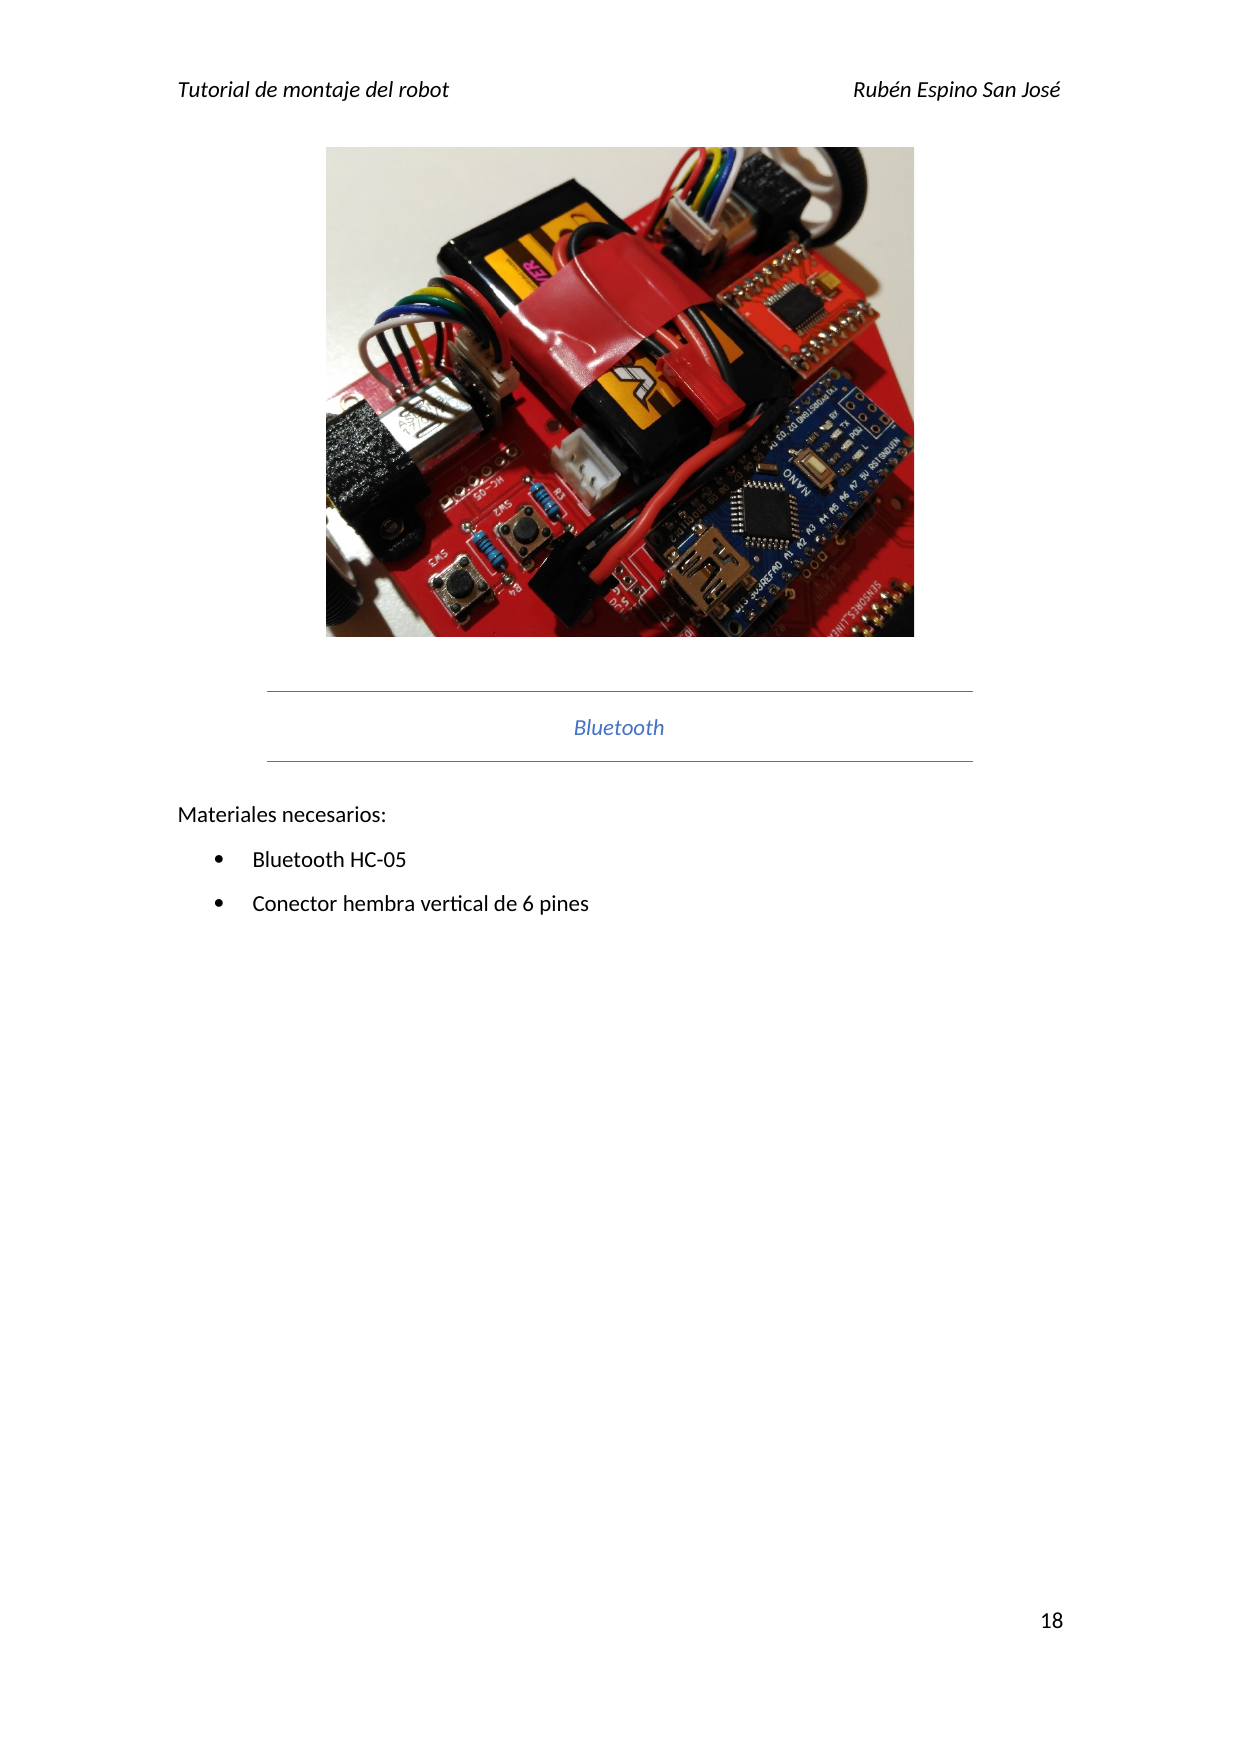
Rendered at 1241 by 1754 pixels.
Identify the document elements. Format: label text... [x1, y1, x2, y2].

list Conector hembra vertical de 6 pines [215, 889, 1063, 917]
text Bluetooth [267, 692, 973, 761]
list Bluetooth HC-05 [215, 845, 1063, 873]
text Materiales necesarios: [177, 800, 1063, 828]
